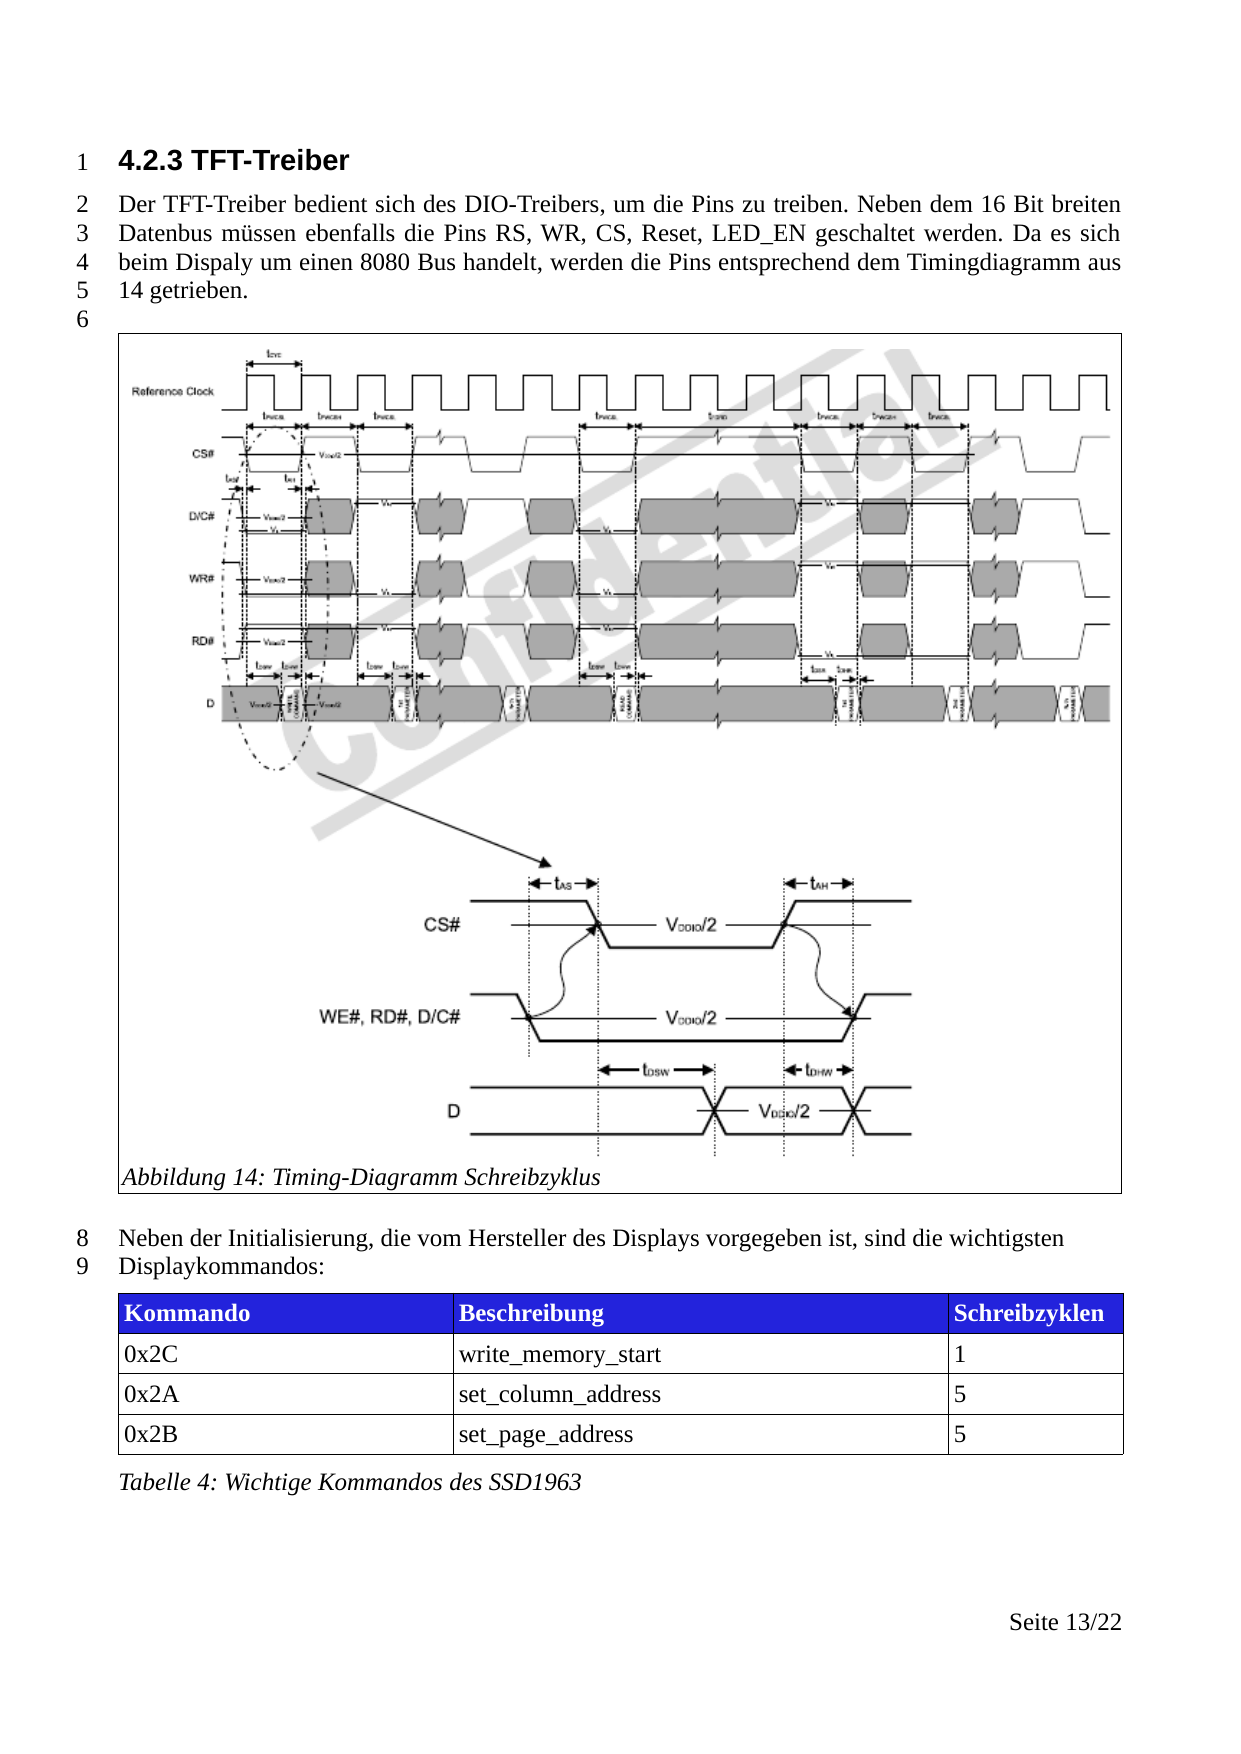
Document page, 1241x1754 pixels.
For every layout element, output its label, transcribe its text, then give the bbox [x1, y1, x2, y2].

table_cell 5 [949, 1374, 1123, 1414]
table_header Beschreibung [454, 1294, 948, 1333]
table_cell write_memory_start [454, 1334, 948, 1373]
table_header Schreibzyklen [949, 1294, 1123, 1333]
text Abbildung 14: Timing-Diagramm Schreibzyklus [122, 1162, 1118, 1190]
text Der TFT-Treiber bedient sich des DIO-Treibers, um die Pins zu treiben. Neben dem 16 Bit breiten Datenbus müssen ebenfalls die Pins RS, WR, CS, Reset, LED_EN geschaltet werden. Da es sich beim Dispaly um einen 8080 Bus handelt, werden die Pins entsprechend dem Timingdiagramm aus Abbildung 14 getrieben. [118, 189, 1122, 304]
table_cell set_page_address [454, 1415, 948, 1454]
table_cell 0x2C [119, 1334, 453, 1373]
table_cell 5 [949, 1415, 1123, 1454]
picture [122, 349, 1119, 1162]
text Tabelle 4: Wichtige Kommandos des SSD1963 [118, 1467, 1122, 1495]
subtitle 4.2.3 TFT-Treiber [118, 143, 1122, 177]
table_cell 0x2B [119, 1415, 453, 1454]
table_cell 1 [949, 1334, 1123, 1373]
table_header Kommando [119, 1294, 453, 1333]
text Neben der Initialisierung, die vom Hersteller des Displays vorgegeben ist, sind die wichtigsten Displaykommandos: [118, 1223, 1122, 1280]
table_cell set_column_address [454, 1374, 948, 1414]
table_cell 0x2A [119, 1374, 453, 1414]
